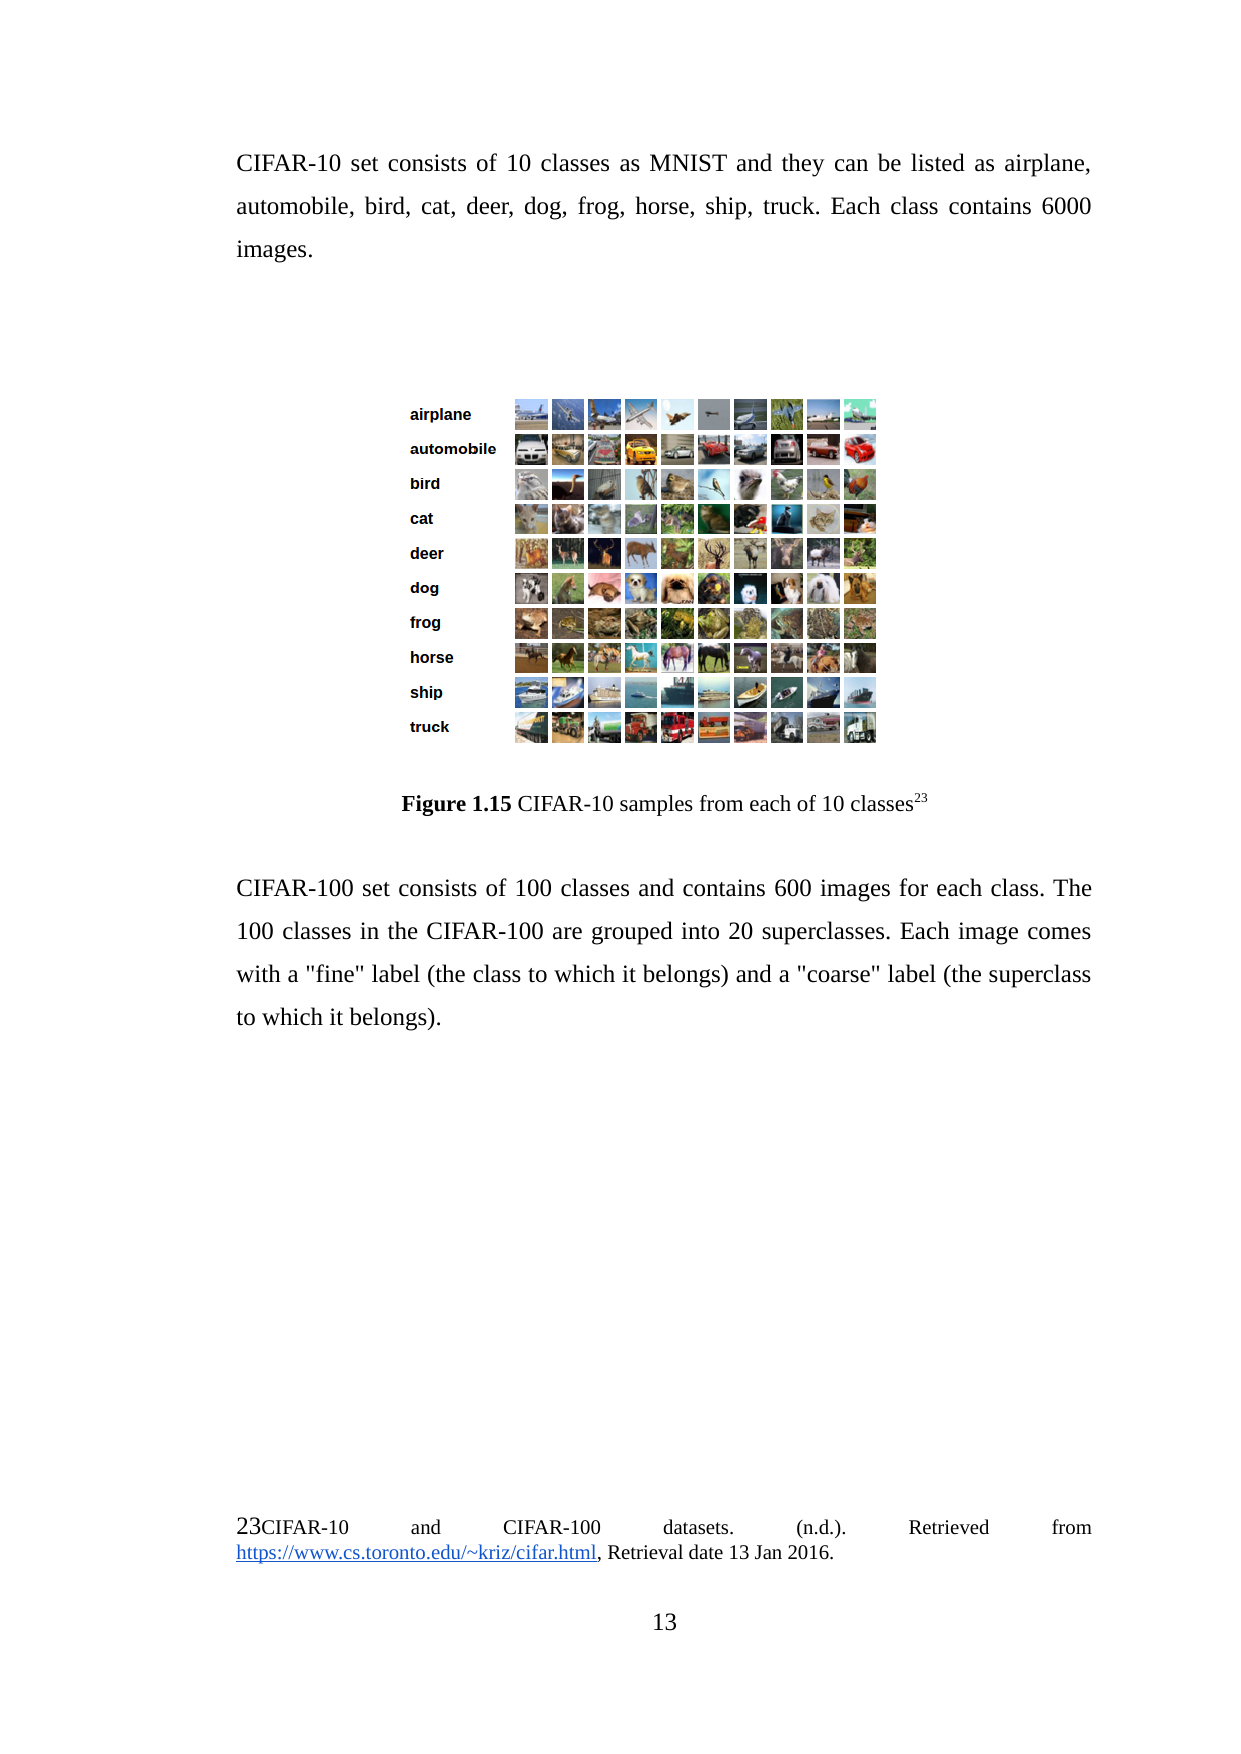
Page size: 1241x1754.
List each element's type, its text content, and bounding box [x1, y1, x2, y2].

text Figure 1.15 CIFAR-10 samples from each of 10 classes [236, 790, 1093, 817]
picture [408, 395, 884, 755]
text CIFAR-100 set consists of 100 classes and contains 600 images for each class. The 100 classes in the CIFAR-100 are grouped into 20 superclasses. Each image comes with a "fine" label (the class to which it belongs) and a "coarse" label (the superclass to which it belongs). [236, 873, 1093, 1031]
text CIFAR-10 set consists of 10 classes as MNIST and they can be listed as airplane, automobile, bird, cat, deer, dog, frog, horse, ship, truck. Each class contains 6000 images. [236, 148, 1093, 263]
text CIFAR-10 and CIFAR-100 datasets. (n.d.). Retrieved from https://www.cs.toronto.edu/~kriz/cifar.html, Retrieval date 13 Jan 2016. [236, 1511, 1093, 1564]
